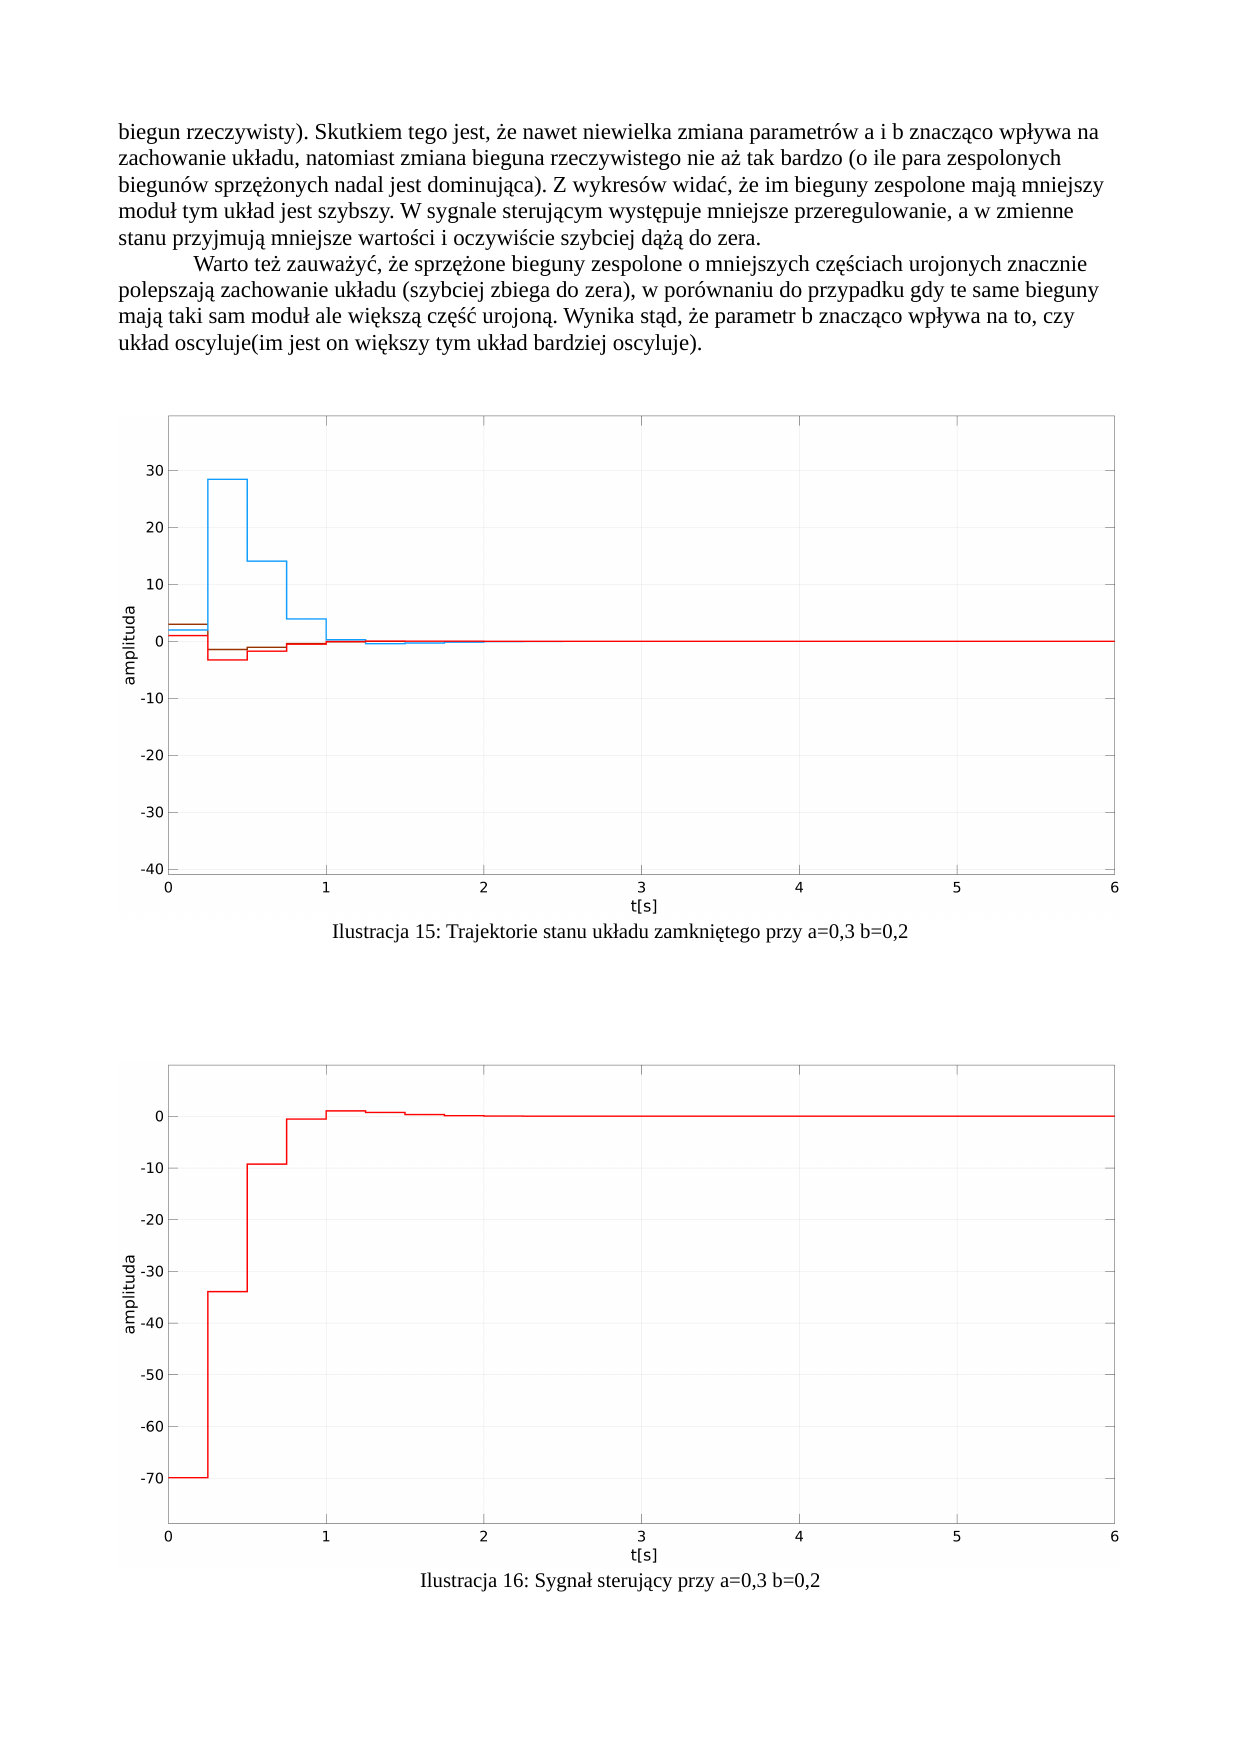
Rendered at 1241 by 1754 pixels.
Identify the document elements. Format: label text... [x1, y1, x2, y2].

text biegun rzeczywisty). Skutkiem tego jest, że nawet niewielka zmiana parametrów a i b znacząco wpływa na zachowanie układu, natomiast zmiana bieguna rzeczywistego nie aż tak bardzo (o ile para zespolonych biegunów sprzężonych nadal jest dominująca). Z wykresów widać, że im bieguny zespolone mają mniejszy moduł tym układ jest szybszy. W sygnale sterującym występuje mniejsze przeregulowanie, a w zmienne stanu przyjmują mniejsze wartości i oczywiście szybciej dążą do zera. [118, 118, 1122, 250]
text Ilustracja 15: Trajektorie stanu układu zamkniętego przy a=0,3 b=0,2 [118, 919, 1122, 943]
text Warto też zauważyć, że sprzężone bieguny zespolone o mniejszych częściach urojonych znacznie polepszają zachowanie układu (szybciej zbiega do zera), w porównaniu do przypadku gdy te same bieguny mają taki sam moduł ale większą część urojoną. Wynika stąd, że parametr b znacząco wpływa na to, czy układ oscyluje(im jest on większy tym układ bardziej oscyluje). [118, 250, 1122, 355]
picture [118, 1060, 1123, 1568]
picture [118, 411, 1123, 919]
text Ilustracja 16: Sygnał sterujący przy a=0,3 b=0,2 [118, 1568, 1122, 1592]
